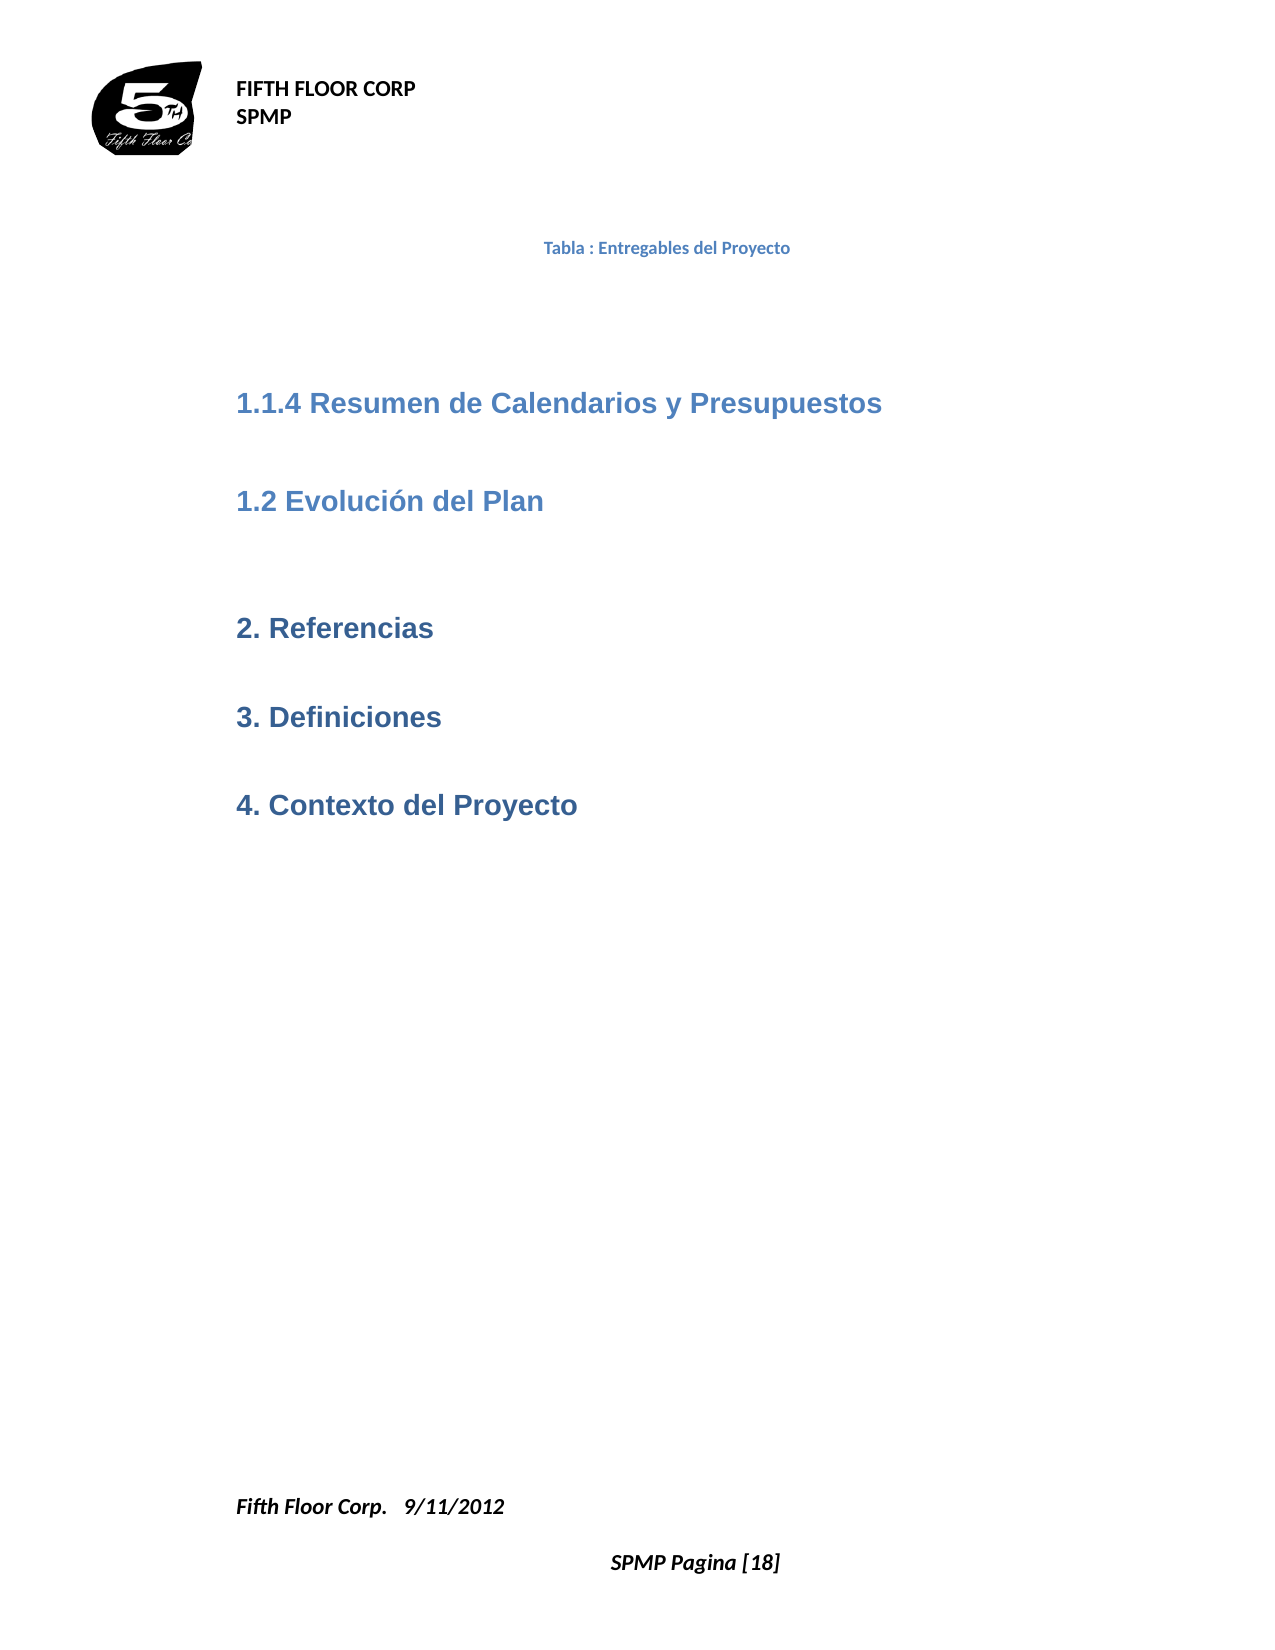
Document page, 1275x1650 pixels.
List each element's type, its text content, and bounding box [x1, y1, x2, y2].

text Tabla : Entregables del Proyecto [236, 236, 1098, 259]
subtitle 2. Referencias [236, 611, 1098, 644]
subtitle 1.2 Evolución del Plan [236, 484, 1098, 517]
subtitle 1.1.4 Resumen de Calendarios y Presupuestos [236, 386, 1098, 419]
subtitle 3. Definiciones [236, 699, 1098, 733]
subtitle 4. Contexto del Proyecto [236, 788, 1098, 822]
